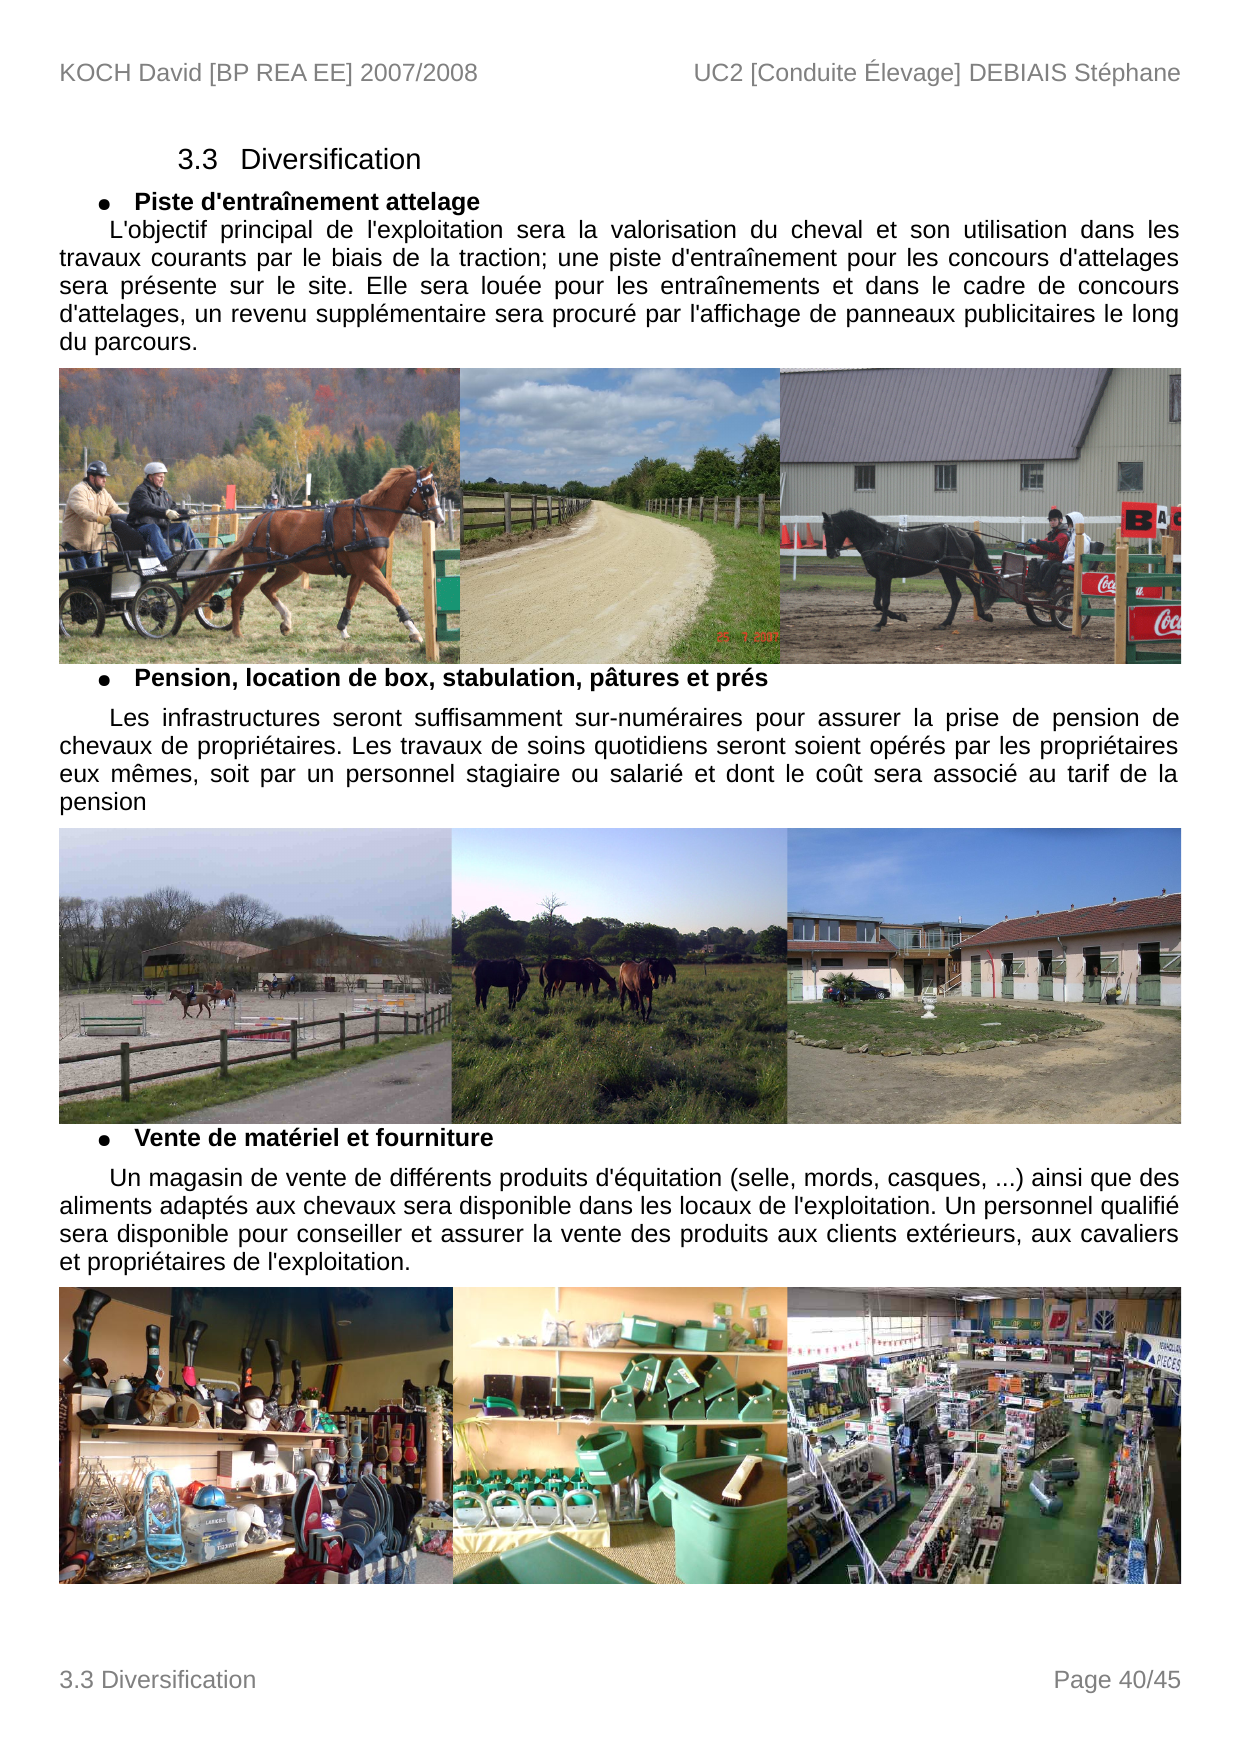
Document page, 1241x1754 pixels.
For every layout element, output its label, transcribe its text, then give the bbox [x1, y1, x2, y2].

picture [59, 828, 1182, 1124]
text Les infrastructures seront suffisamment sur-numéraires pour assurer la prise de pension de chevaux de propriétaires. Les travaux de soins quotidiens seront soient opérés par les propriétaires eux mêmes, soit par un personnel stagiaire ou salarié et dont le coût sera associé au tarif de la pension [59, 704, 1181, 816]
list Pension, location de box, stabulation, pâtures et prés [97, 664, 1181, 691]
picture [59, 1287, 1182, 1584]
list Vente de matériel et fourniture [97, 1124, 1181, 1151]
text L'objectif principal de l'exploitation sera la valorisation du cheval et son utilisation dans les travaux courants par le biais de la traction; une piste d'entraînement pour les concours d'attelages sera présente sur le site. Elle sera louée pour les entraînements et dans le cadre de concours d'attelages, un revenu supplémentaire sera procuré par l'affichage de panneaux publicitaires le long du parcours. [59, 216, 1181, 356]
subtitle Diversification [59, 143, 1181, 176]
picture [59, 368, 1182, 664]
list Piste d'entraînement attelage [97, 188, 1181, 216]
text Un magasin de vente de différents produits d'équitation (selle, mords, casques, ...) ainsi que des aliments adaptés aux chevaux sera disponible dans les locaux de l'exploitation. Un personnel qualifié sera disponible pour conseiller et assurer la vente des produits aux clients extérieurs, aux cavaliers et propriétaires de l'exploitation. [59, 1164, 1181, 1275]
